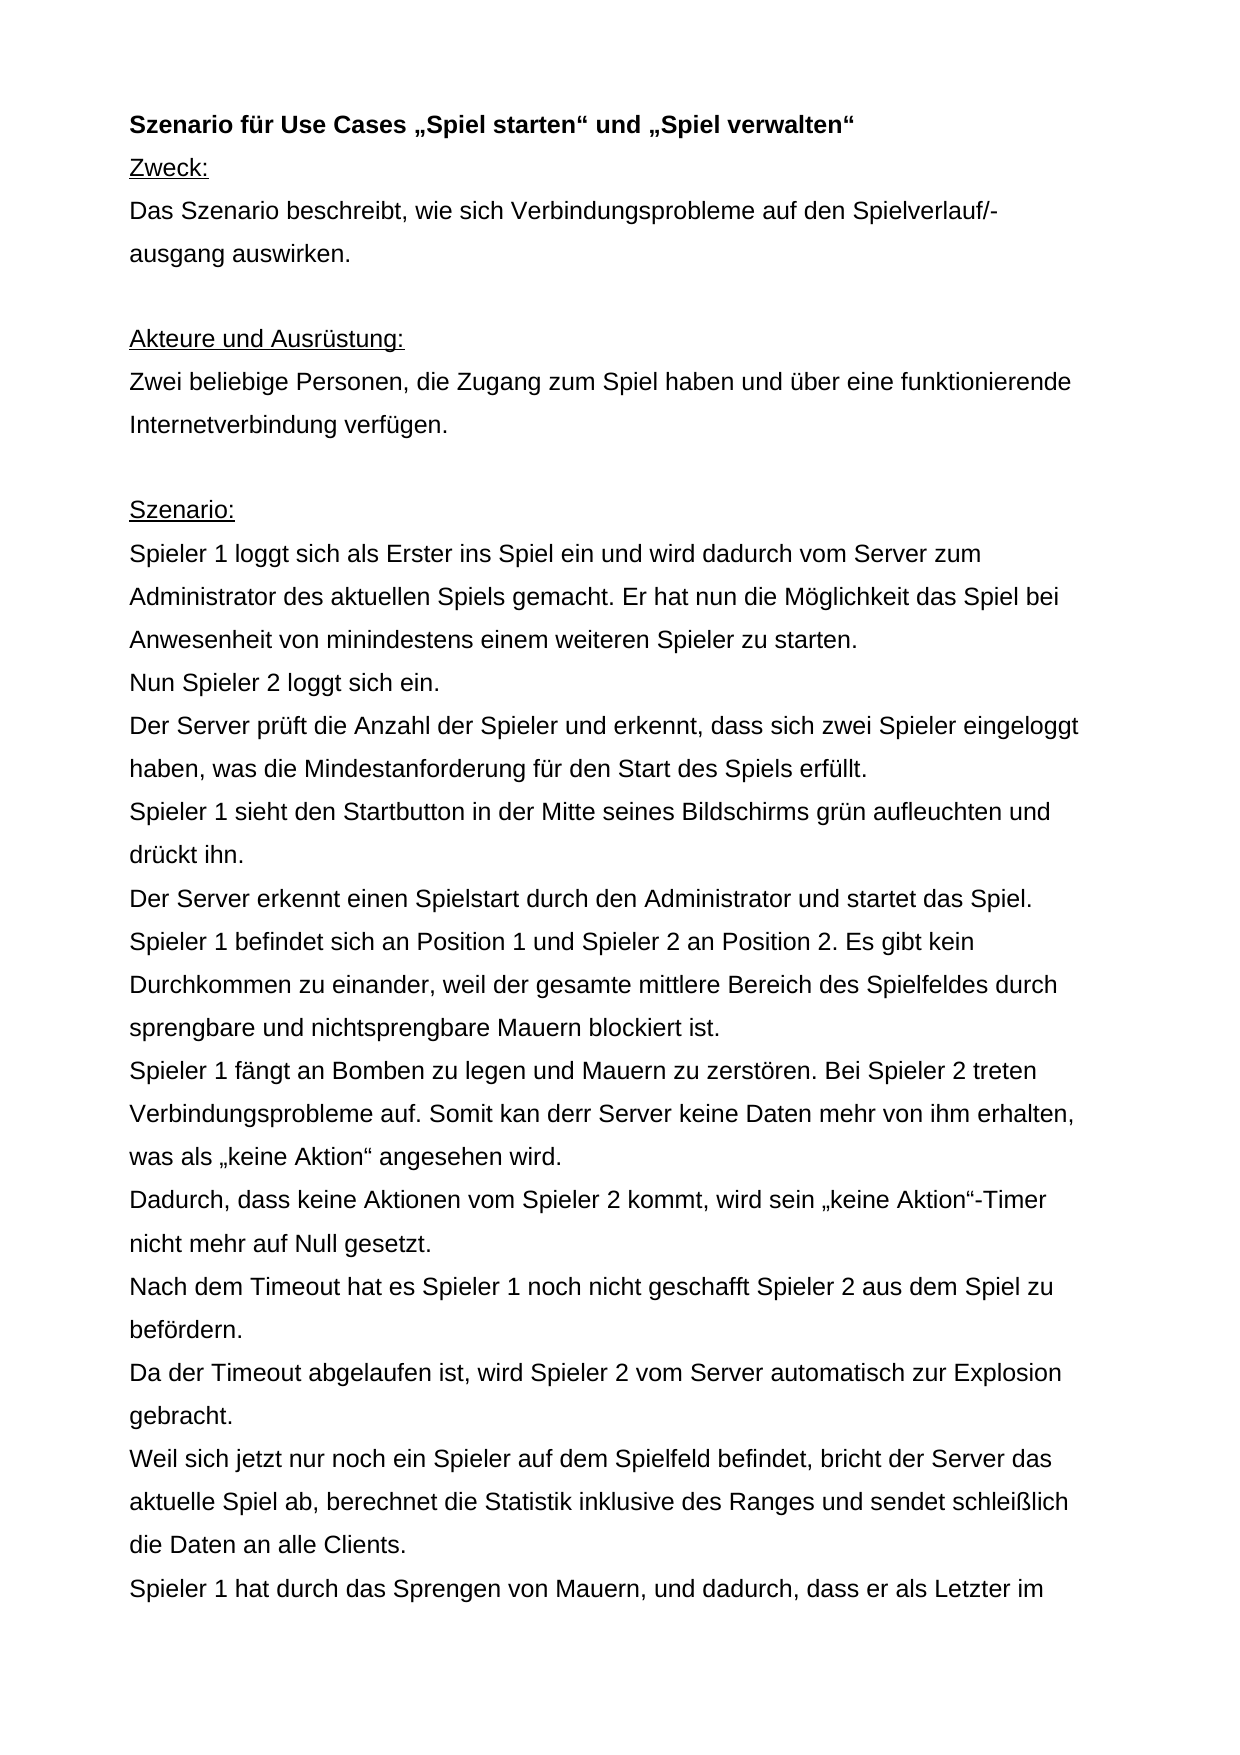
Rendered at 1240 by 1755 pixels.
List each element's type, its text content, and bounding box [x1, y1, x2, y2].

text Zwei beliebige Personen, die Zugang zum Spiel haben und über eine funktionierende Internetverbindung verfügen. [129, 367, 1089, 439]
text Akteure und Ausrüstung: [129, 324, 1089, 353]
text Der Server erkennt einen Spielstart durch den Administrator und startet das Spiel. Spieler 1 befindet sich an Position 1 und Spieler 2 an Position 2. Es gibt kein Durchkommen zu einander, weil der gesamte mittlere Bereich des Spielfeldes durch sprengbare und nichtsprengbare Mauern blockiert ist. Spieler 1 fängt an Bomben zu legen und Mauern zu zerstören. Bei Spieler 2 treten Verbindungsprobleme auf. Somit kan derr Server keine Daten mehr von ihm erhalten, was als „keine Aktion“ angesehen wird. Dadurch, dass keine Aktionen vom Spieler 2 kommt, wird sein „keine Aktion“-Timer nicht mehr auf Null gesetzt. Nach dem Timeout hat es Spieler 1 noch nicht geschafft Spieler 2 aus dem Spiel zu befördern. Da der Timeout abgelaufen ist, wird Spieler 2 vom Server automatisch zur Explosion gebracht. Weil sich jetzt nur noch ein Spieler auf dem Spielfeld befindet, bricht der Server das aktuelle Spiel ab, berechnet die Statistik inklusive des Ranges und sendet schleißlich die Daten an alle Clients. Spieler 1 hat durch das Sprengen von Mauern, und dadurch, dass er als Letzter im [129, 883, 1089, 1602]
text Szenario für Use Cases „Spiel starten“ und „Spiel verwalten“ [129, 109, 1089, 138]
text Zweck: [129, 153, 1089, 181]
text Das Szenario beschreibt, wie sich Verbindungsprobleme auf den Spielverlauf/-ausgang auswirken. [129, 196, 1089, 268]
text Spieler 1 loggt sich als Erster ins Spiel ein und wird dadurch vom Server zum Administrator des aktuellen Spiels gemacht. Er hat nun die Möglichkeit das Spiel bei Anwesenheit von minindestens einem weiteren Spieler zu starten. Nun Spieler 2 loggt sich ein. Der Server prüft die Anzahl der Spieler und erkennt, dass sich zwei Spieler eingeloggt haben, was die Mindestanforderung für den Start des Spiels erfüllt. Spieler 1 sieht den Startbutton in der Mitte seines Bildschirms grün aufleuchten und drückt ihn. [129, 538, 1089, 869]
text Szenario: [129, 495, 1089, 524]
